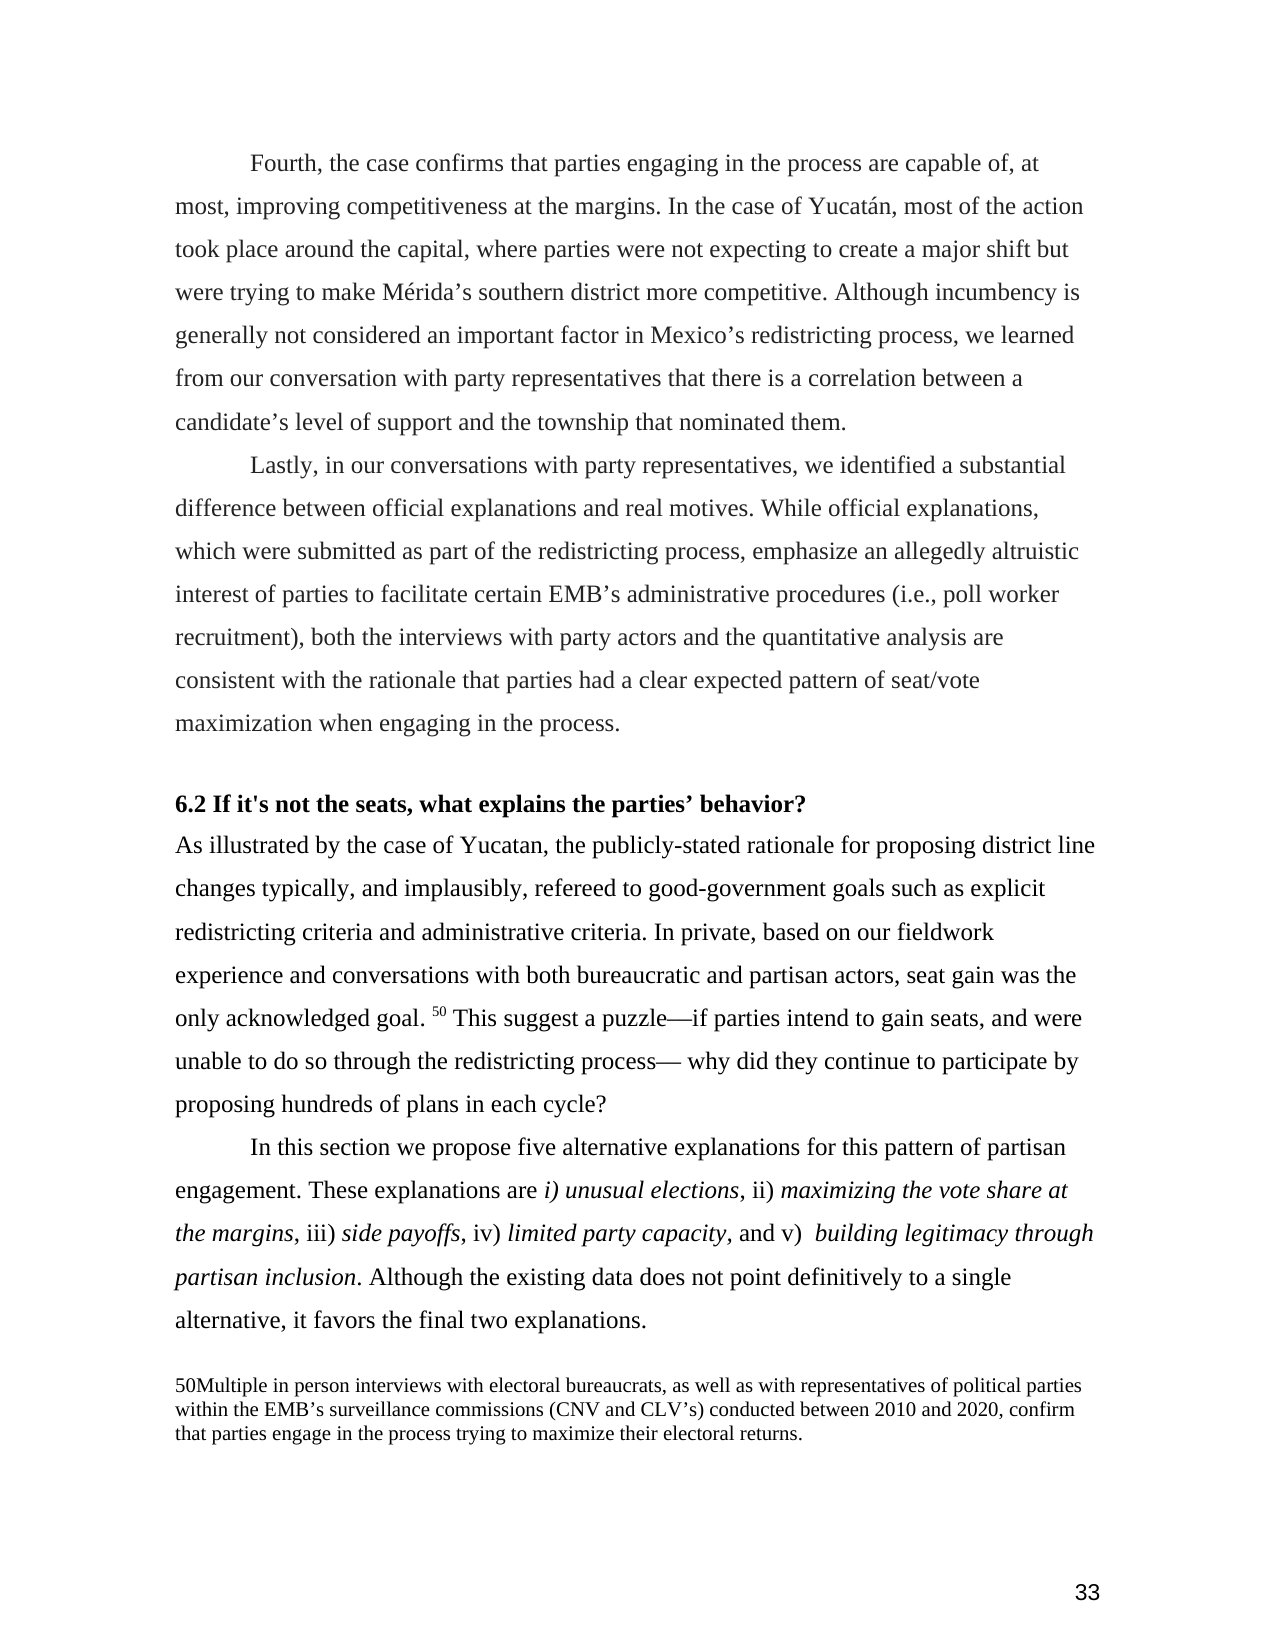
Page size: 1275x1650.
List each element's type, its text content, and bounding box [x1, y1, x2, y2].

text As illustrated by the case of Yucatan, the publicly-stated rationale for proposing district line changes typically, and implausibly, refereed to good-government goals such as explicit redistricting criteria and administrative criteria. In private, based on our fieldwork experience and conversations with both bureaucratic and partisan actors, seat gain was the only acknowledged goal. This suggest a puzzle––if parties intend to gain seats, and were unable to do so through the redistricting process–– why did they continue to participate by proposing hundreds of plans in each cycle? [175, 830, 1100, 1118]
text In this section we propose five alternative explanations for this pattern of partisan engagement. These explanations are i) unusual elections, ii) maximizing the vote share at the margins, iii) side payoffs, iv) limited party capacity, and v) building legitimacy through partisan inclusion. Although the existing data does not point definitively to a single alternative, it favors the final two explanations. [175, 1132, 1100, 1333]
text Fourth, the case confirms that parties engaging in the process are capable of, at most, improving competitiveness at the margins. In the case of Yucatán, most of the action took place around the capital, where parties were not expecting to create a major shift but were trying to make Mérida’s southern district more competitive. Although incumbency is generally not considered an important factor in Mexico’s redistricting process, we learned from our conversation with party representatives that there is a correlation between a candidate’s level of support and the township that nominated them. [175, 148, 1100, 435]
text Multiple in person interviews with electoral bureaucrats, as well as with representatives of political parties within the EMB’s surveillance commissions (CNV and CLV’s) conducted between 2010 and 2020, confirm that parties engage in the process trying to maximize their electoral returns. [175, 1373, 1100, 1445]
text Lastly, in our conversations with party representatives, we identified a substantial difference between official explanations and real motives. While official explanations, which were submitted as part of the redistricting process, emphasize an allegedly altruistic interest of parties to facilitate certain EMB’s administrative procedures (i.e., poll worker recruitment), both the interviews with party actors and the quantitative analysis are consistent with the rationale that parties had a clear expected pattern of seat/vote maximization when engaging in the process. [175, 450, 1100, 737]
subtitle 6.2 If it's not the seats, what explains the parties’ behavior? [175, 789, 1100, 818]
